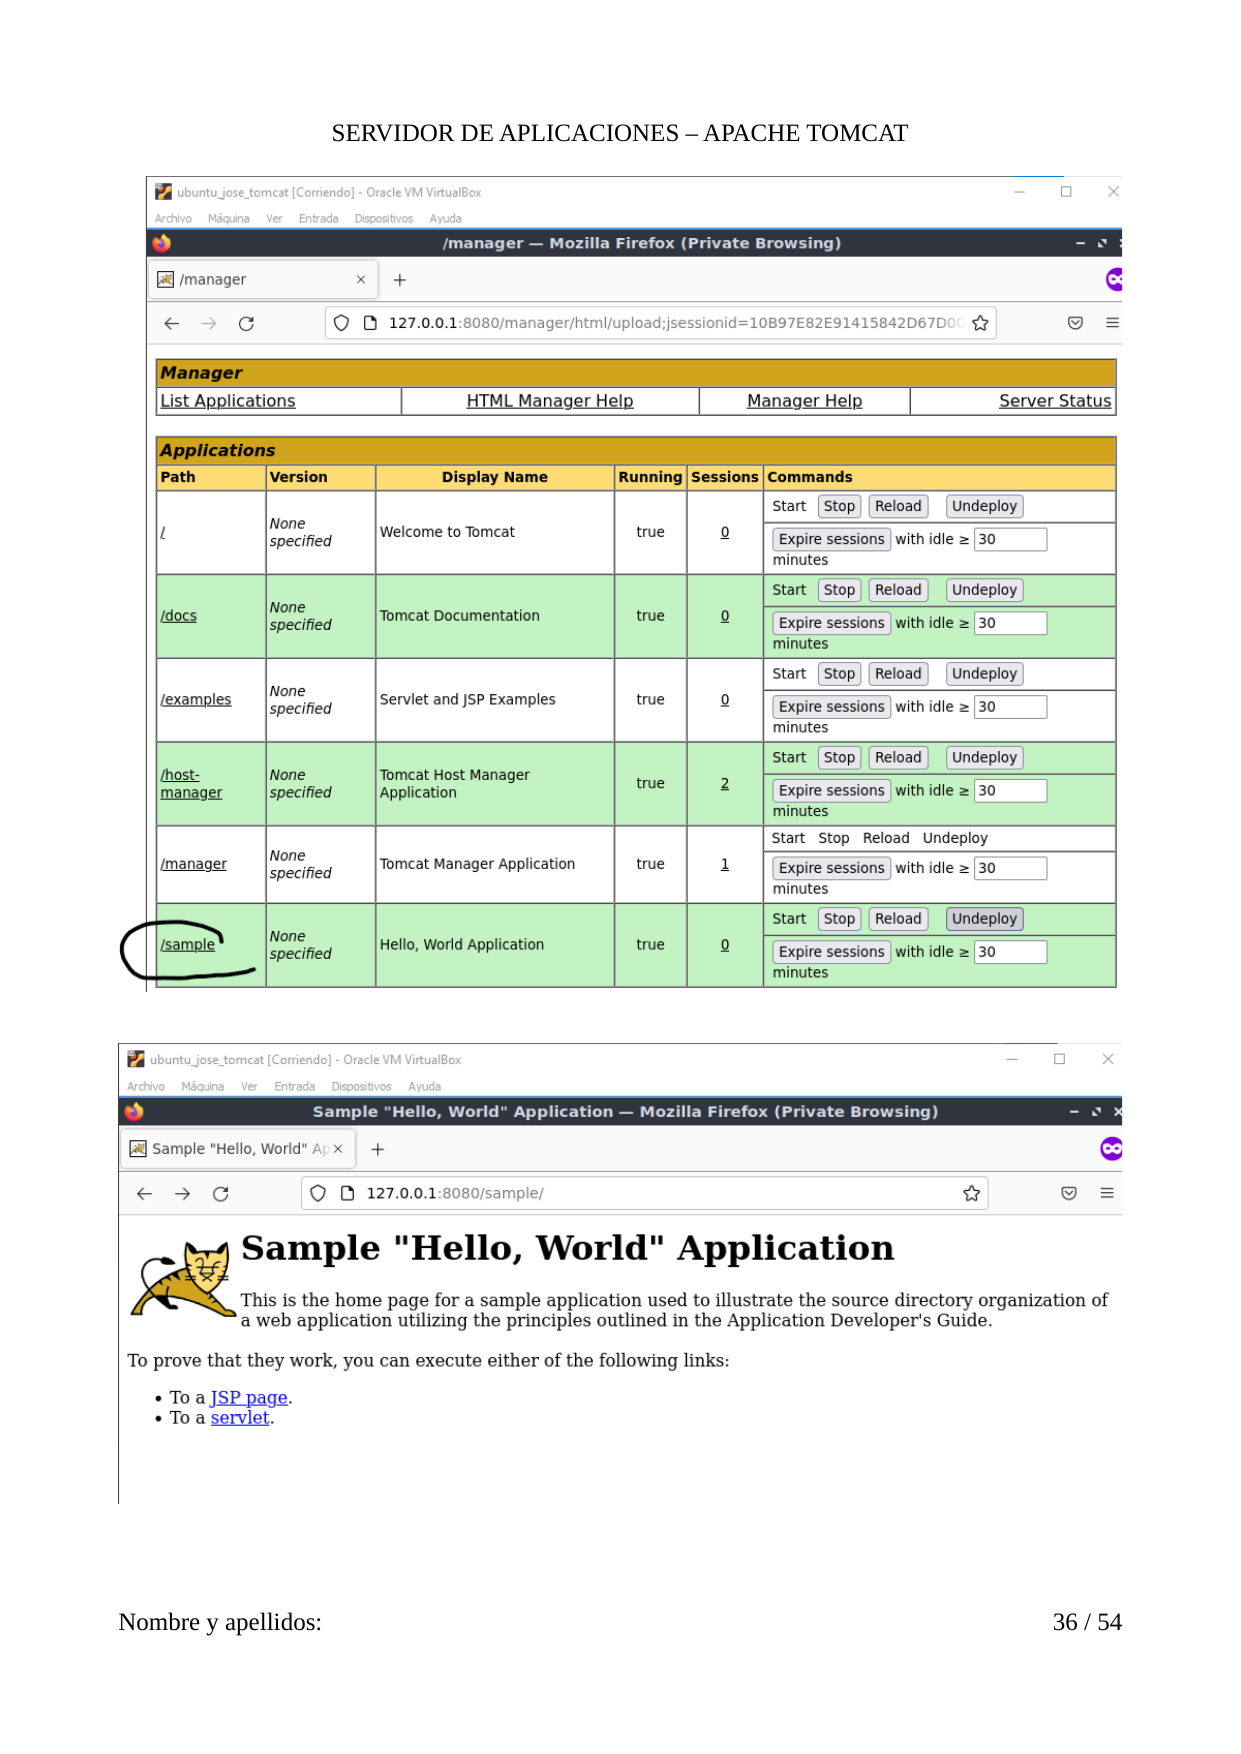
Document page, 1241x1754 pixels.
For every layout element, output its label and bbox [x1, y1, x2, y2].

picture [118, 176, 1123, 992]
picture [118, 1043, 1123, 1504]
